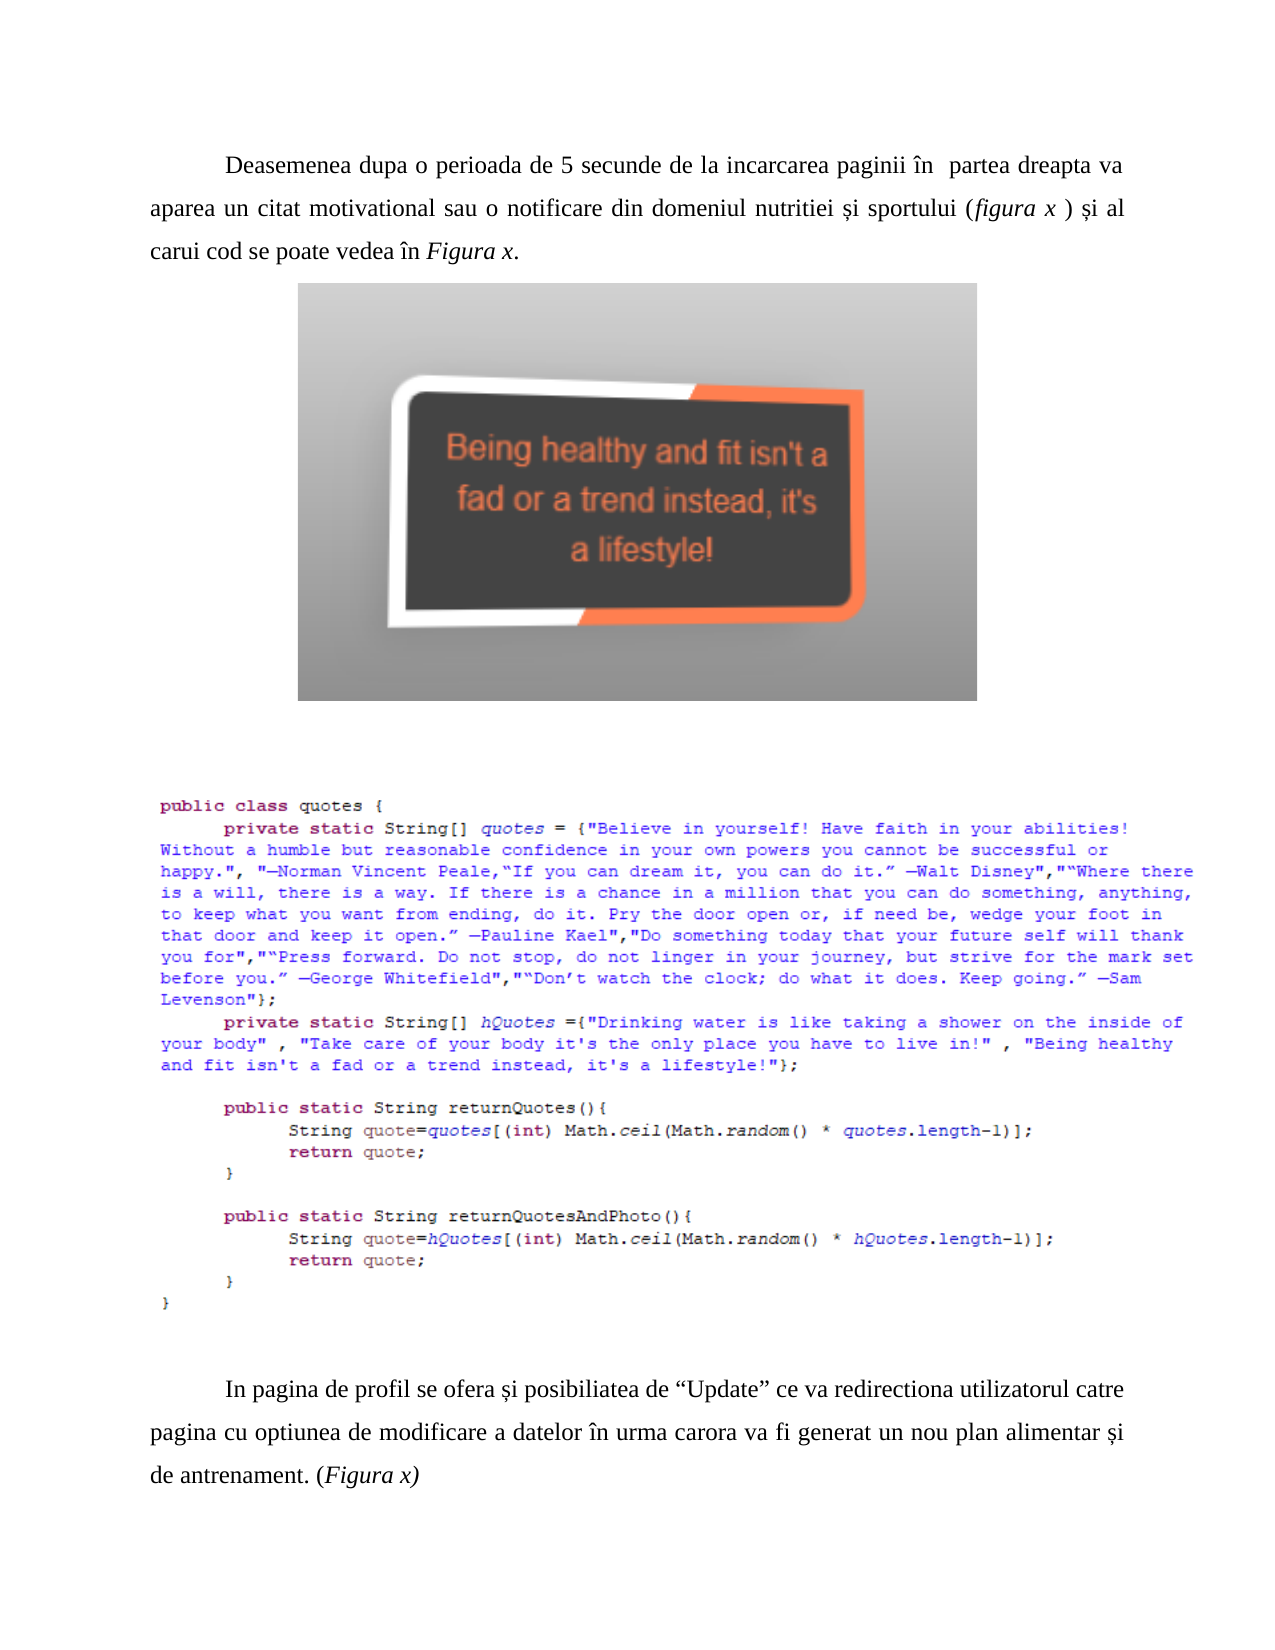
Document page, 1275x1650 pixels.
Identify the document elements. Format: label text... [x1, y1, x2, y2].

picture [297, 283, 978, 701]
text Deasemenea dupa o perioada de 5 secunde de la incarcarea paginii în partea dreapta va aparea un citat motivational sau o notificare din domeniul nutritiei și sportului (figura x ) și al carui cod se poate vedea în Figura x. [150, 150, 1125, 265]
text In pagina de profil se ofera și posibiliatea de “Update” ce va redirectiona utilizatorul catre pagina cu optiunea de modificare a datelor în urma carora va fi generat un nou plan alimentar și de antrenament. (Figura x) [150, 1374, 1125, 1489]
picture [150, 772, 1234, 1327]
